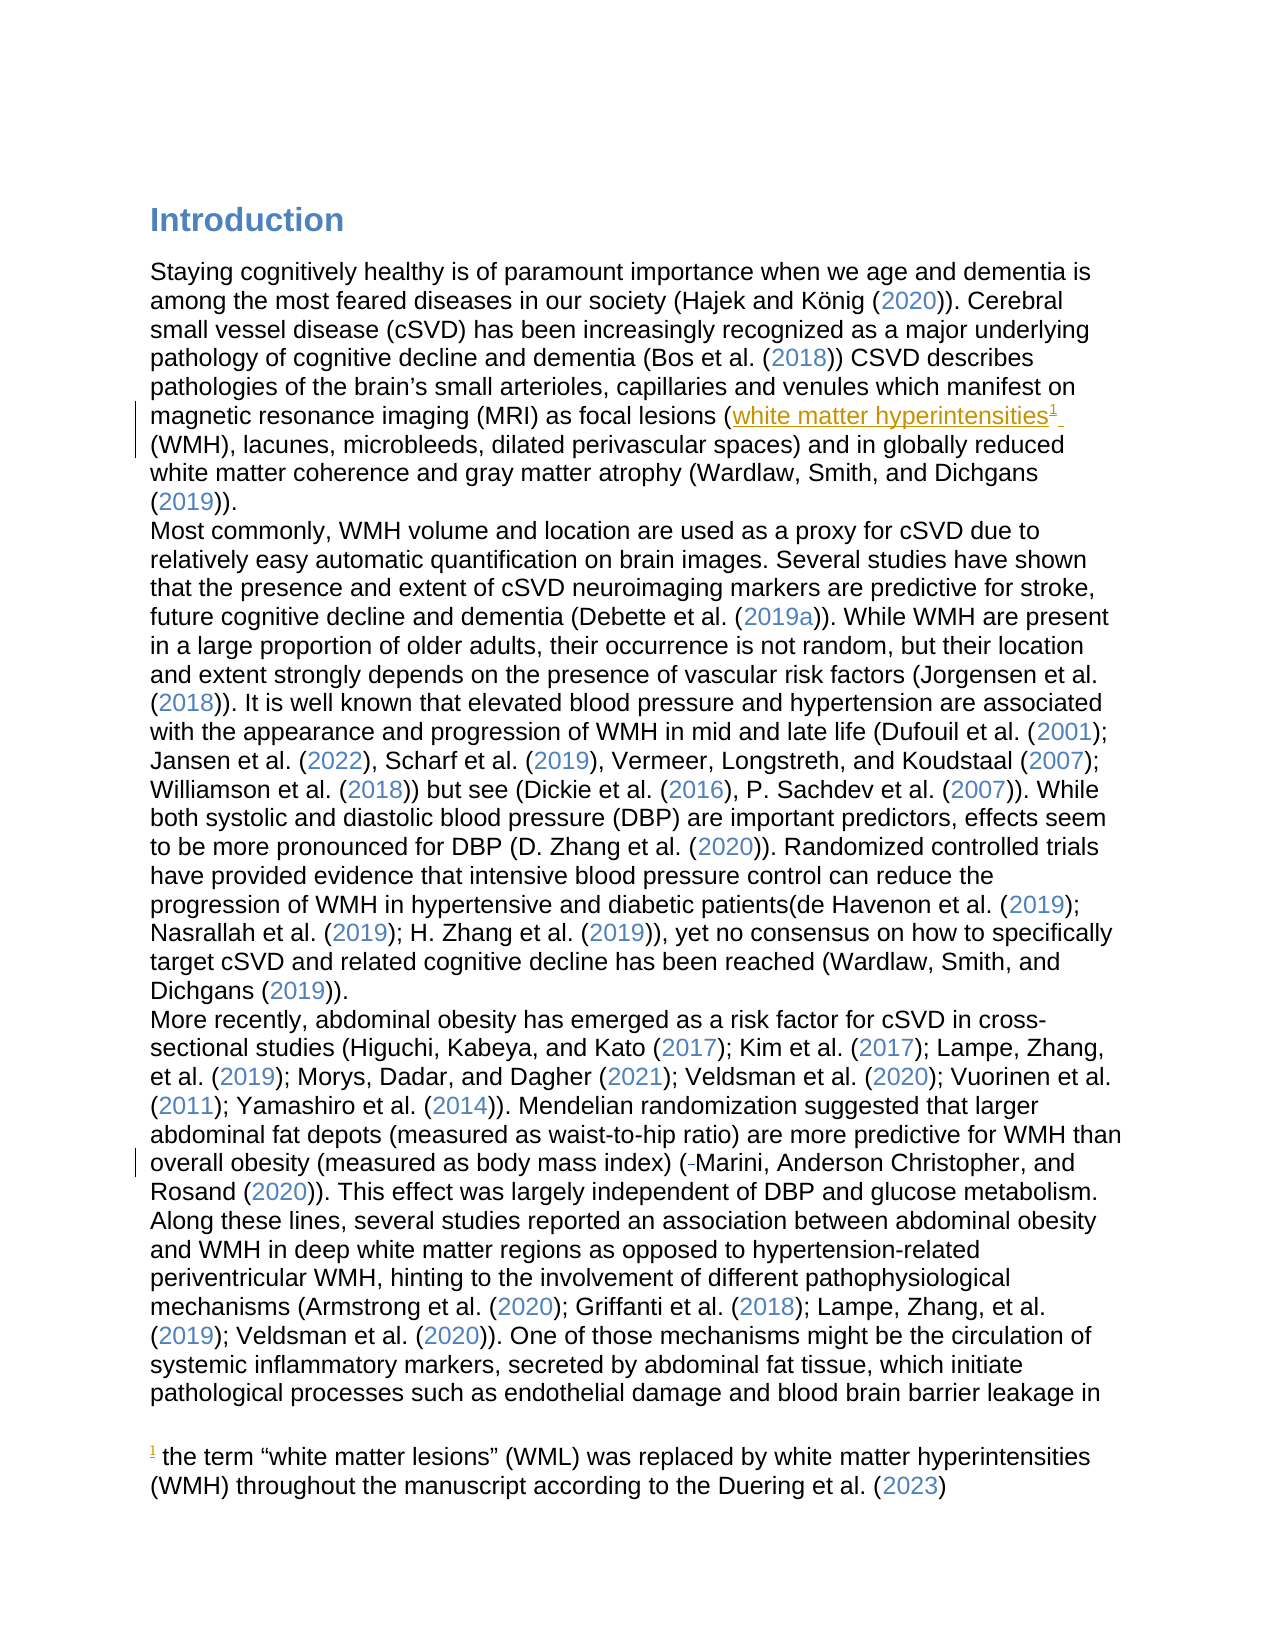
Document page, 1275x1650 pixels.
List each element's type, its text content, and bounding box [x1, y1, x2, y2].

text Staying cognitively healthy is of paramount importance when we age and dementia is among the most feared diseases in our society (Hajek and König (2020)). Cerebral small vessel disease (cSVD) has been increasingly recognized as a major underlying pathology of cognitive decline and dementia (Bos et al. (2018)) CSVD describes pathologies of the brain’s small arterioles, capillaries and venules which manifest on magnetic resonance imaging (MRI) as focal lesions (white matter hyperintensities (WMH), lacunes, microbleeds, dilated perivascular spaces) and in globally reduced white matter coherence and gray matter atrophy (Wardlaw, Smith, and Dichgans (2019)). Most commonly, WMH volume and location are used as a proxy for cSVD due to relatively easy automatic quantification on brain images. Several studies have shown that the presence and extent of cSVD neuroimaging markers are predictive for stroke, future cognitive decline and dementia (Debette et al. (2019a)). While WMH are present in a large proportion of older adults, their occurrence is not random, but their location and extent strongly depends on the presence of vascular risk factors (Jorgensen et al. (2018)). It is well known that elevated blood pressure and hypertension are associated with the appearance and progression of WMH in mid and late life (Dufouil et al. (2001); Jansen et al. (2022), Scharf et al. (2019), Vermeer, Longstreth, and Koudstaal (2007); Williamson et al. (2018)) but see (Dickie et al. (2016), P. Sachdev et al. (2007)). While both systolic and diastolic blood pressure (DBP) are important predictors, effects seem to be more pronounced for DBP (D. Zhang et al. (2020)). Randomized controlled trials have provided evidence that intensive blood pressure control can reduce the progression of WMH in hypertensive and diabetic patients(de Havenon et al. (2019); Nasrallah et al. (2019); H. Zhang et al. (2019)), yet no consensus on how to specifically target cSVD and related cognitive decline has been reached (Wardlaw, Smith, and Dichgans (2019)). More recently, abdominal obesity has emerged as a risk factor for cSVD in cross-sectional studies (Higuchi, Kabeya, and Kato (2017); Kim et al. (2017); Lampe, Zhang, et al. (2019); Morys, Dadar, and Dagher (2021); Veldsman et al. (2020); Vuorinen et al. (2011); Yamashiro et al. (2014)). Mendelian randomization suggested that larger abdominal fat depots (measured as waist-to-hip ratio) are more predictive for WMH than overall obesity (measured as body mass index) (Marini, Anderson Christopher, and Rosand (2020)). This effect was largely independent of DBP and glucose metabolism. Along these lines, several studies reported an association between abdominal obesity and WMH in deep white matter regions as opposed to hypertension-related periventricular WMH, hinting to the involvement of different pathophysiological mechanisms (Armstrong et al. (2020); Griffanti et al. (2018); Lampe, Zhang, et al. (2019); Veldsman et al. (2020)). One of those mechanisms might be the circulation of systemic inflammatory markers, secreted by abdominal fat tissue, which initiate pathological processes such as endothelial damage and blood brain barrier leakage in the cerebral vasculature of the deep white matter (Wardlaw, Smith, and Dichgans (2019)). Yet, longitudinal evidence is scarce and the RUN-DMC study showed that while high baseline waist circumference predicted stronger increase in WMH from baseline to follow-up, no predictive effects of continuous waist circumference or body mass index on cross-sectional or longitudinal WMH were found (Arnoldussen et al. (2019)). Thus, the impact of abdominal obesity on WMH progression remains to be established. Self-identified gender, which is assessed in most studies using self-reported binary categories and often misinterpreted as (biological) sex, is another important predictor of WMH. In population-based studies, women tend to show larger and more severe WMH (De Leeuw et al. (2001); Fatemi et al. (2018); P. S. Sachdev et al. (2009)) while in hospital-based studies, men are overrepresented and show severe cSVD (with stroke or cognitive presentation) more often (Jiménez-Sánchez et al. (2021)). Women and men differ in their vascular risk factor profile, e.g. the incidence of smoking and hypertension tends to be higher in men, while women tend to develop a more unfavorable abdominal fat distribution after menopause. Additionally, the neuroprotective effects of estrogens are reduced after menopause which might contribute to increased susceptibility of women to neurovascular degeneration and dementia (Dufouil, Seshadri, and Chene (2014)). We therefore hypothesize that higher blood pressure and abdominal obesity might be more strongly associated with WMH progression in women compared to men. Yet, while WMH have been associated with decline in executive function and other cognitive domains in older adults, their importance for gender-specific cognitive performance is unclear (Kynast et al. (2018)). Women have previously not performed worse in cognitive tests despite having higher WML load (P. S. Sachdev et al. (2009)). Therefore, WMH progression might be less negatively associated with cognitive performance in women compared to men. Few studies to date have reported sex/gender-stratified data regarding the association of vascular risk factors and WML, as well as WMH and cognitive outcomes. This ‘gender data gap’ hampers a better understanding of gender-specific risks and potential prevention strategies. Here, we therefore aim to replicate previous findings on the relationship of higher blood pressure, more WMH progression and worsening of cognitive function in a large cohort of population-dwelling older adults. In exploratory analyses we aim to extend these findings towards abdominal obesity, a risk factor which has been understudied in longitudinal designs. We will explore gender-by-risk factor interactions for WMH progression and gender-by-WMH progression interaction for cognitive outcomes. We will also report gender-stratified results for both risk factors if no interaction appears. [150, 257, 1125, 1407]
text the term “white matter lesions” (WML) was replaced by white matter hyperintensities (WMH) throughout the manuscript according to the Duering et al. (2023) [150, 1442, 1125, 1500]
subtitle Introduction [150, 200, 1125, 238]
